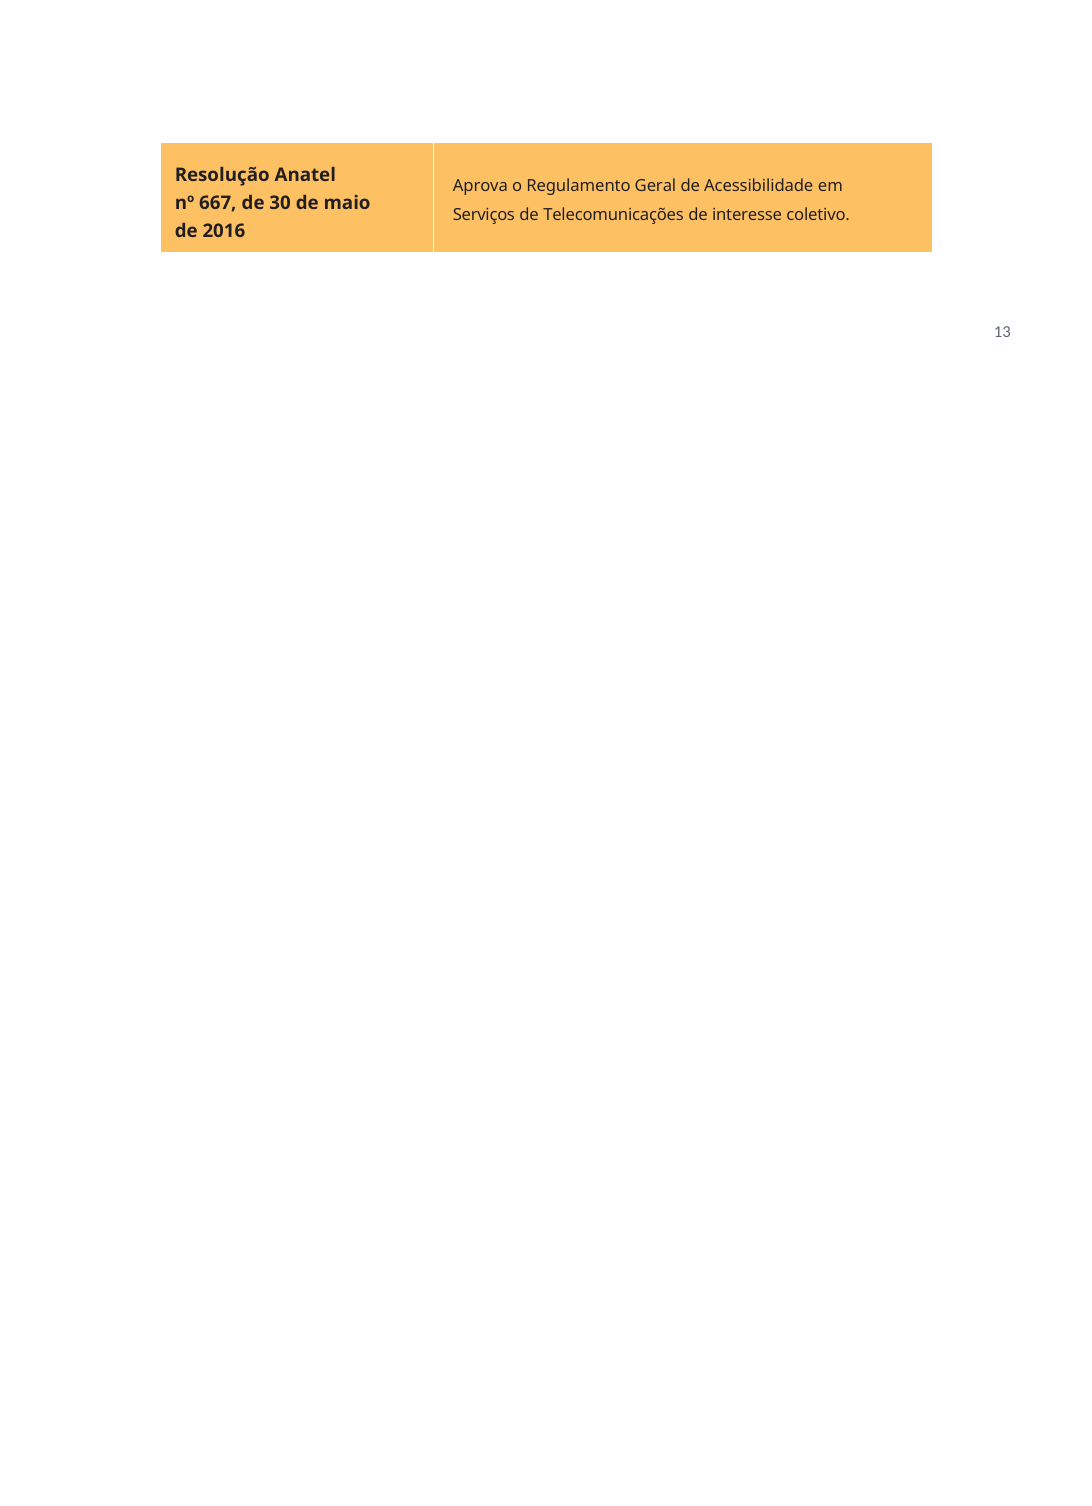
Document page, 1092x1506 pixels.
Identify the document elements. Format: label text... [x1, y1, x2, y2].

table_cell Aprova o Regulamento Geral de Acessibilidade em Serviços de Telecomunicações de interesse coletivo. [434, 143, 932, 252]
text 13 [159, 321, 1010, 342]
table_cell Resolução Anatel nº 667, de 30 de maio de 2016 [161, 143, 433, 252]
